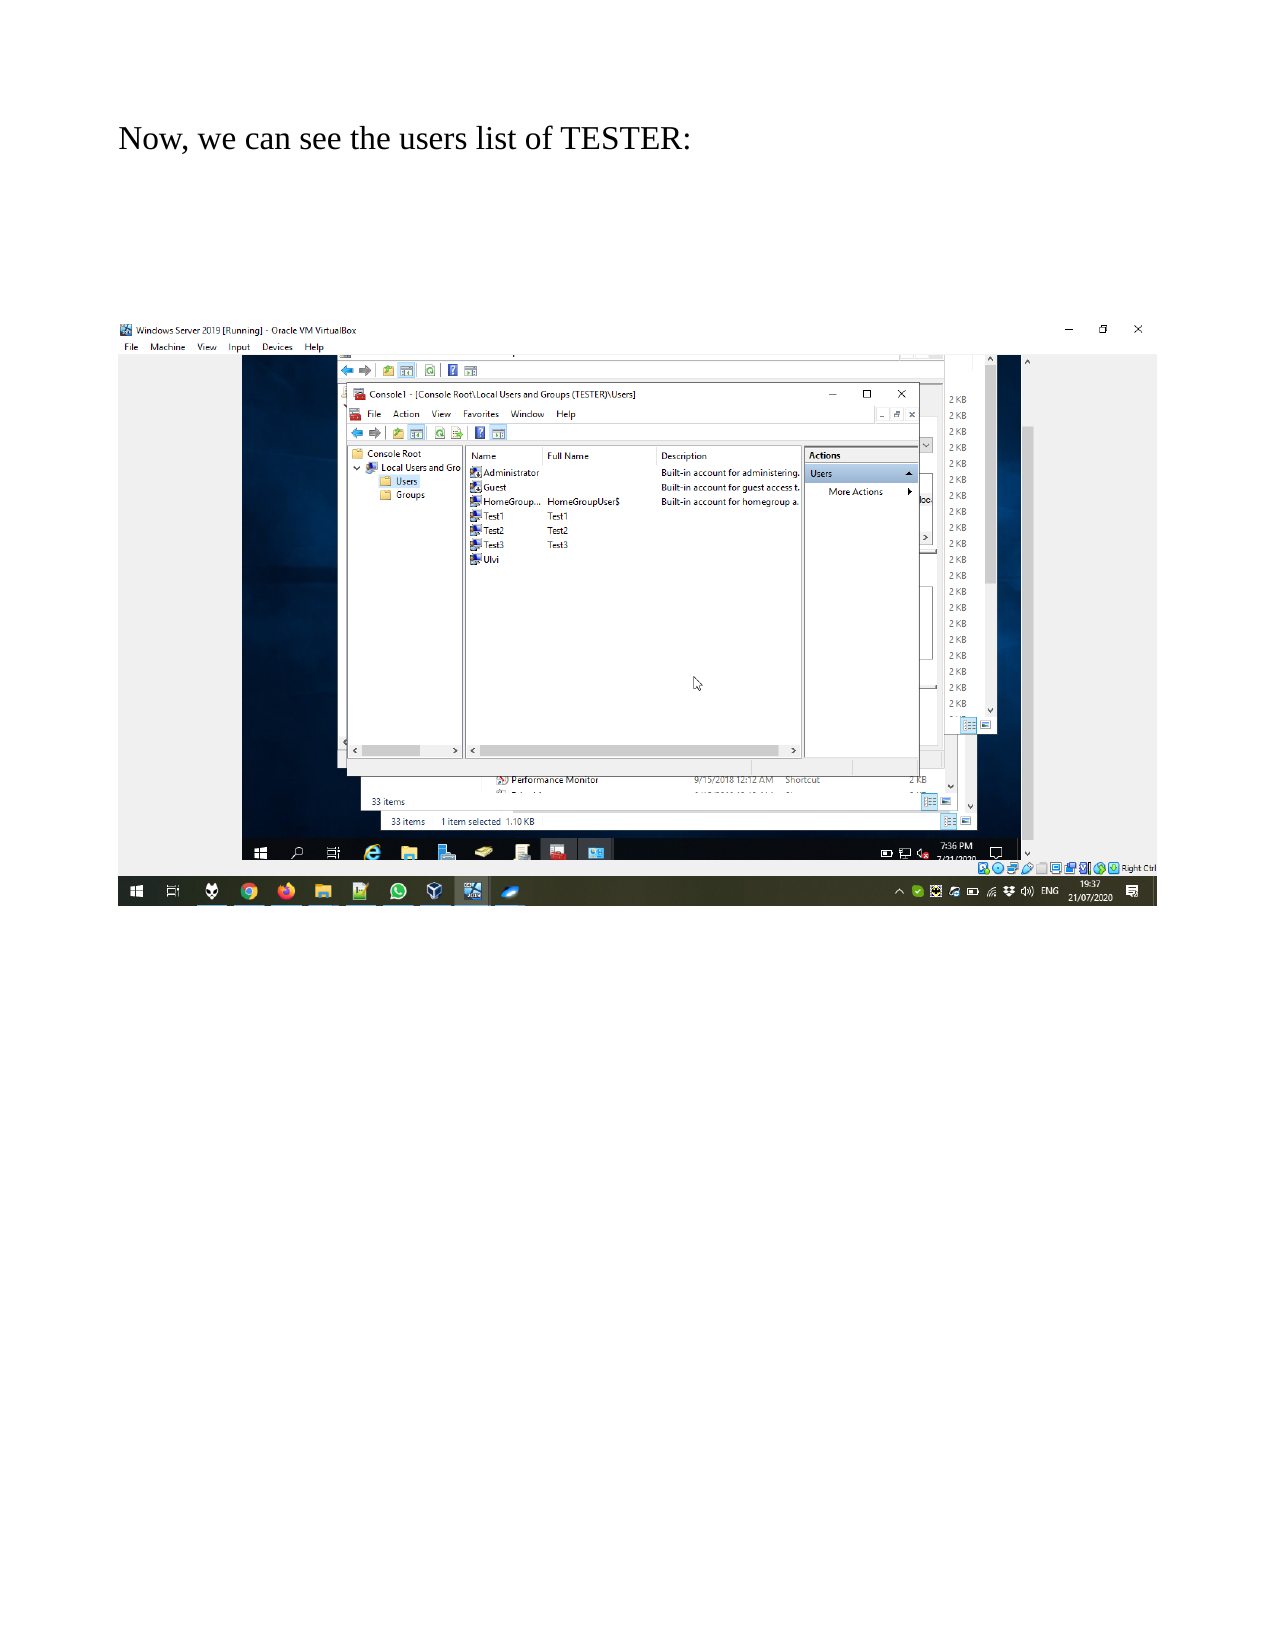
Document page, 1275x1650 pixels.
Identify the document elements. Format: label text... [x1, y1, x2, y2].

picture [118, 321, 1157, 906]
text Now, we can see the users list of TESTER: [118, 118, 1157, 156]
